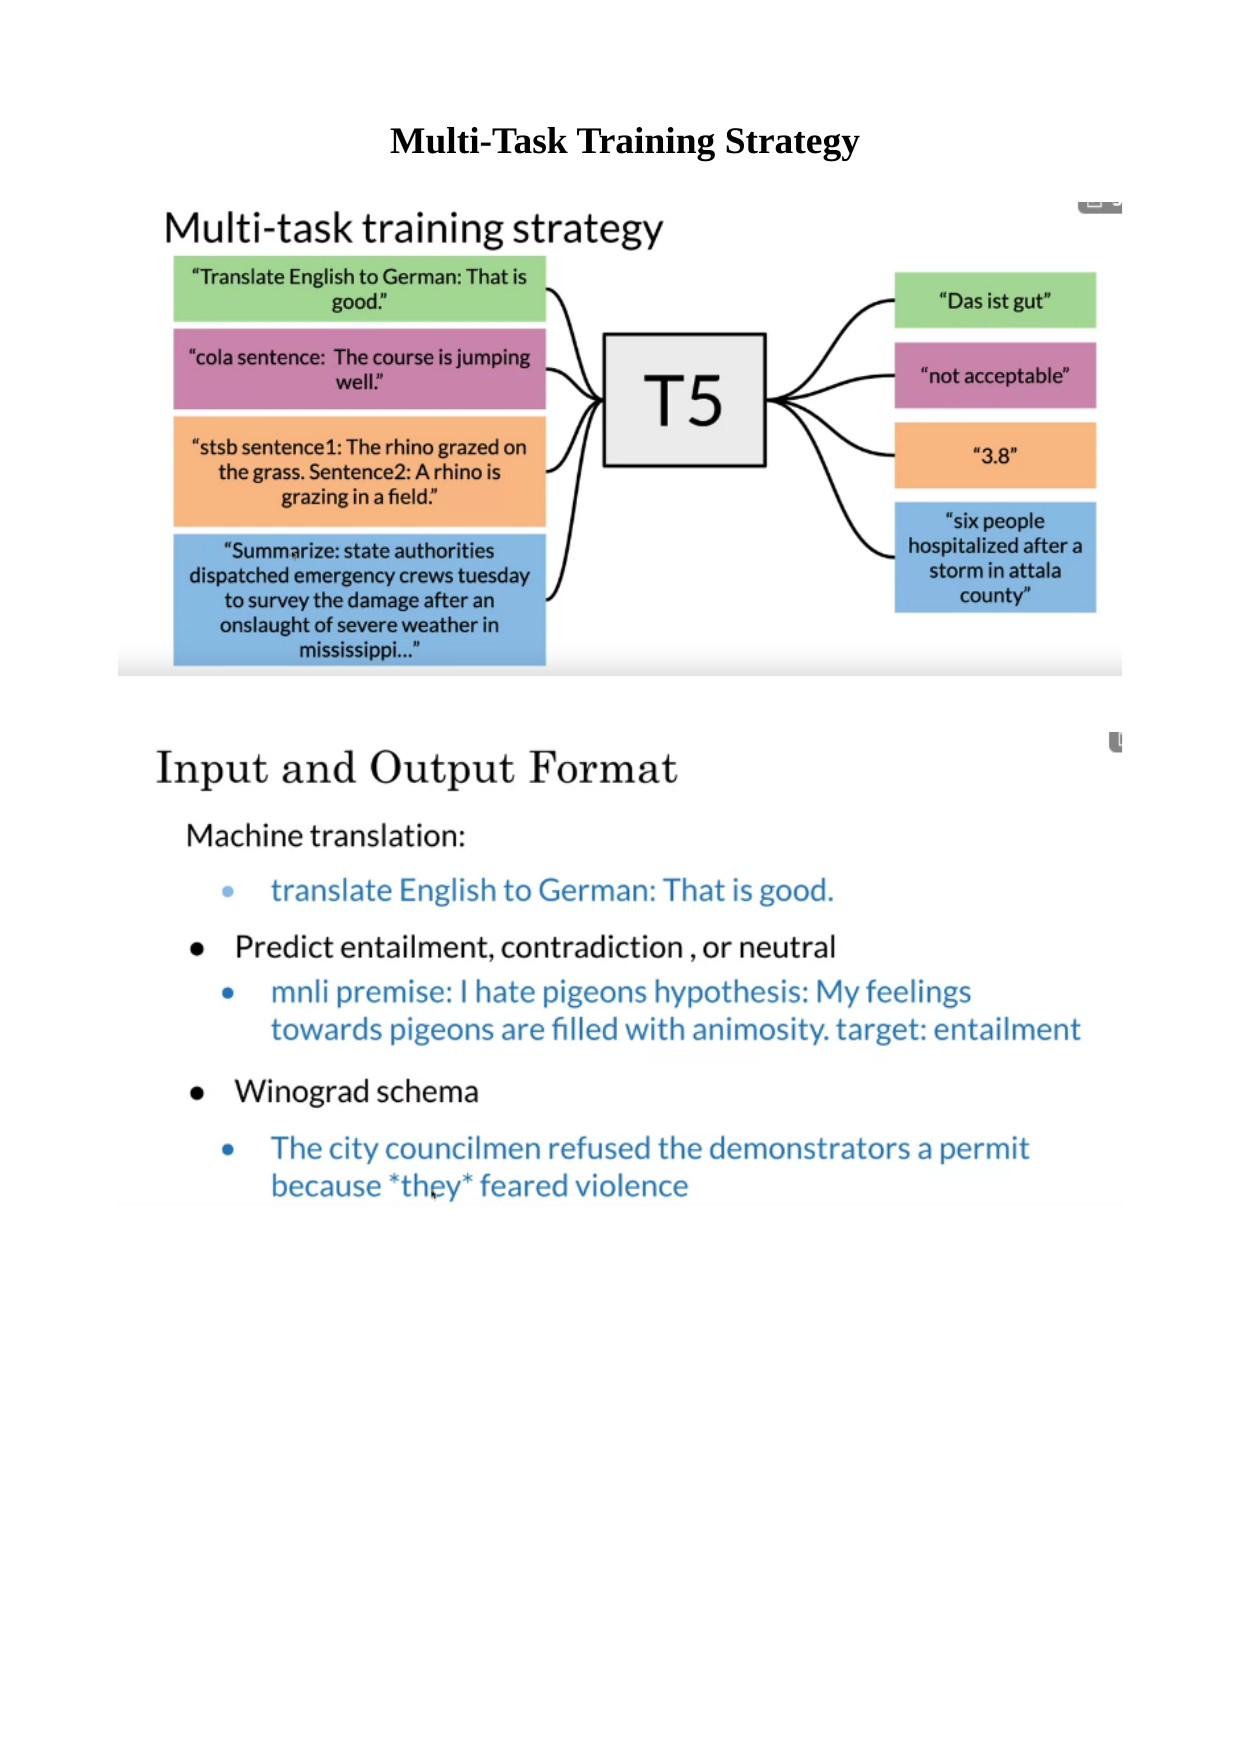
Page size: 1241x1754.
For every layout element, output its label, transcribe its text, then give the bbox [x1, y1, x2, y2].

picture [118, 202, 1123, 676]
picture [118, 732, 1123, 1207]
subtitle Multi-Task Training Strategy [118, 118, 1122, 161]
